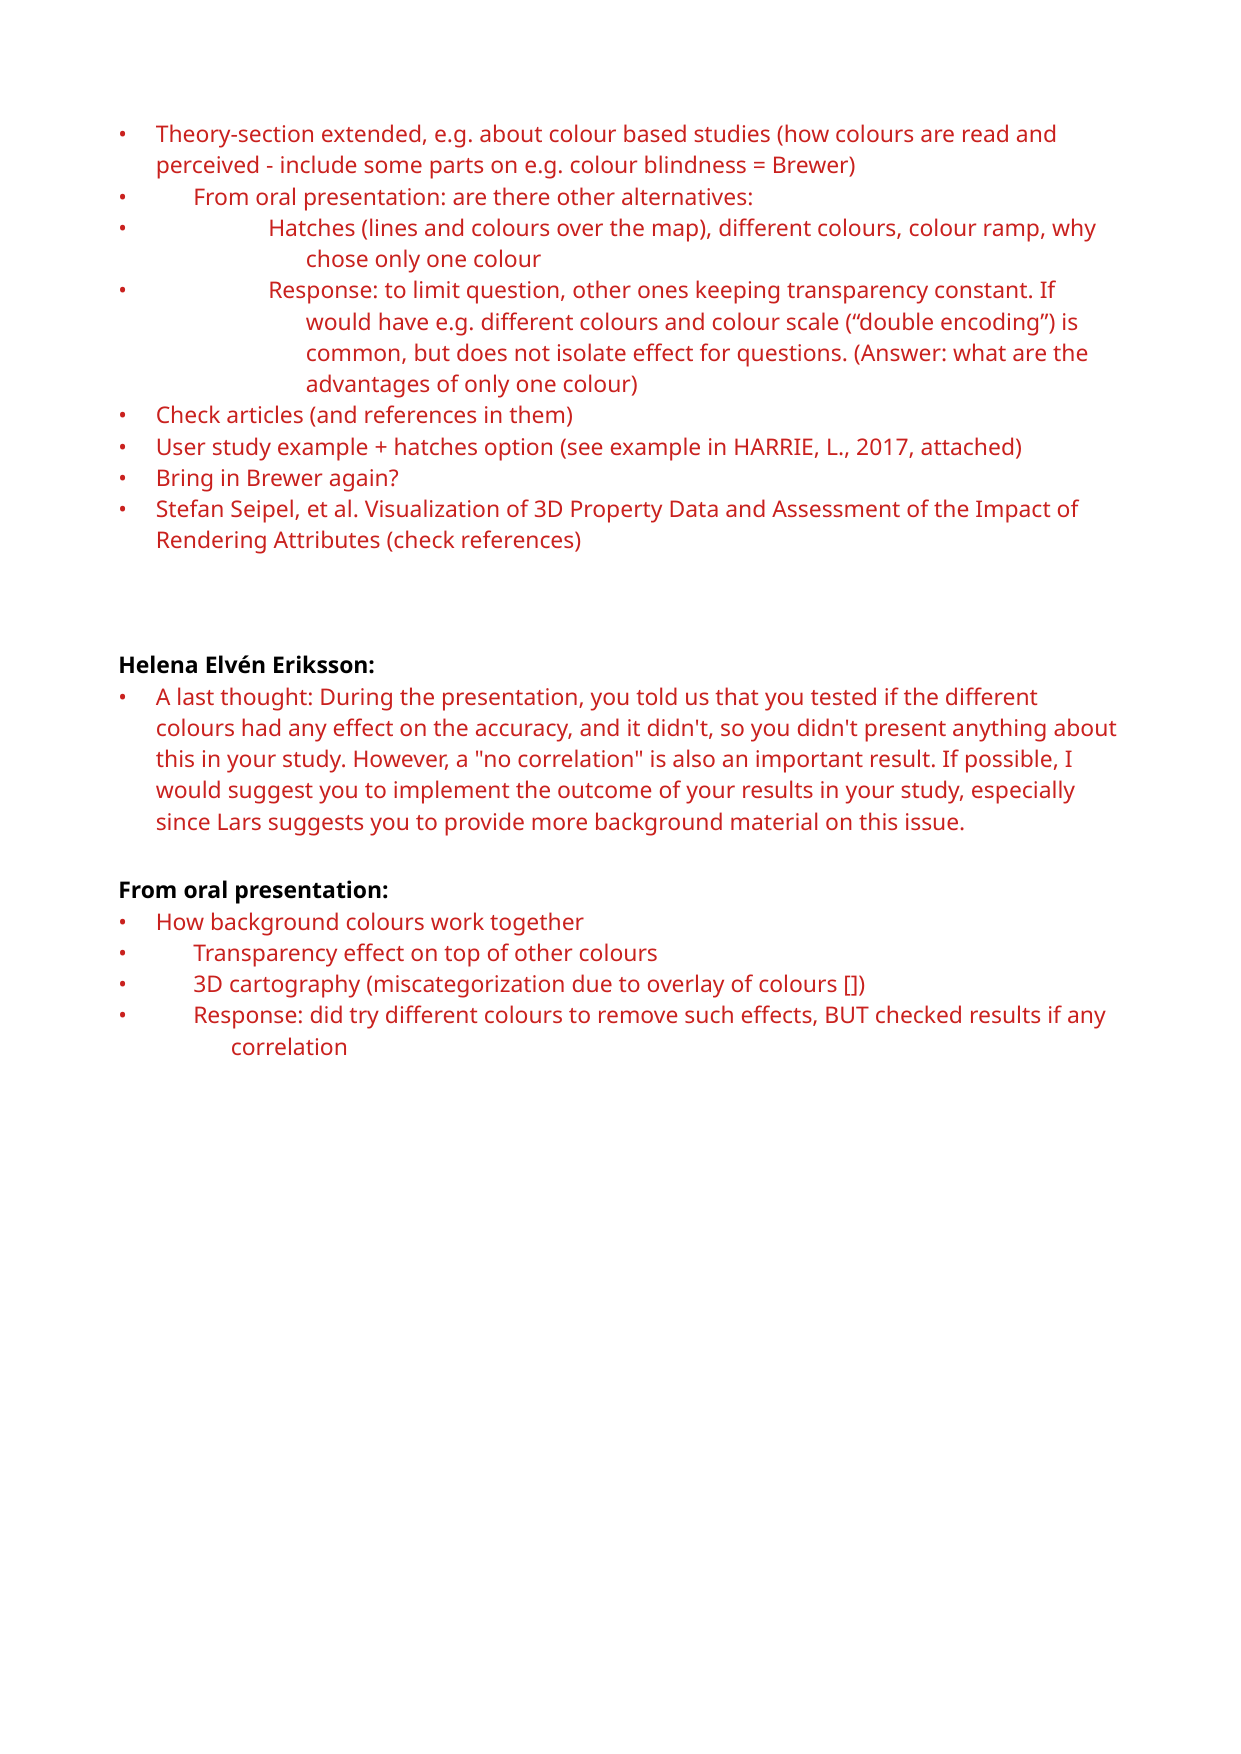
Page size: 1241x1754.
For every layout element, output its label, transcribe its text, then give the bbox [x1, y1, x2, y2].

list Hatches (lines and colours over the map), different colours, colour ramp, why chose only one colour [118, 212, 1122, 274]
list Stefan Seipel, et al. Visualization of 3D Property Data and Assessment of the Impact of Rendering Attributes (check references) [118, 493, 1122, 556]
text Helena Elvén Eriksson: [118, 649, 1122, 681]
list User study example + hatches option (see example in HARRIE, L., 2017, attached) [118, 431, 1122, 462]
list Transparency effect on top of other colours [118, 937, 1122, 968]
list 3D cartography (miscategorization due to overlay of colours []) [118, 968, 1122, 999]
list Check articles (and references in them) [118, 399, 1122, 431]
list Bring in Brewer again? [118, 462, 1122, 493]
text From oral presentation: [118, 874, 1122, 906]
list A last thought: During the presentation, you told us that you tested if the different colours had any effect on the accuracy, and it didn't, so you didn't present anything about this in your study. However, a "no correlation" is also an important result. If possible, I would suggest you to implement the outcome of your results in your study, especially since Lars suggests you to provide more background material on this issue. [118, 681, 1122, 837]
list Theory-section extended, e.g. about colour based studies (how colours are read and perceived - include some parts on e.g. colour blindness = Brewer) [118, 118, 1122, 181]
list Response: did try different colours to remove such effects, BUT checked results if any correlation [118, 999, 1122, 1062]
list Response: to limit question, other ones keeping transparency constant. If would have e.g. different colours and colour scale (“double encoding”) is common, but does not isolate effect for questions. (Answer: what are the advantages of only one colour) [118, 274, 1122, 399]
list How background colours work together [118, 906, 1122, 937]
list From oral presentation: are there other alternatives: [118, 181, 1122, 212]
